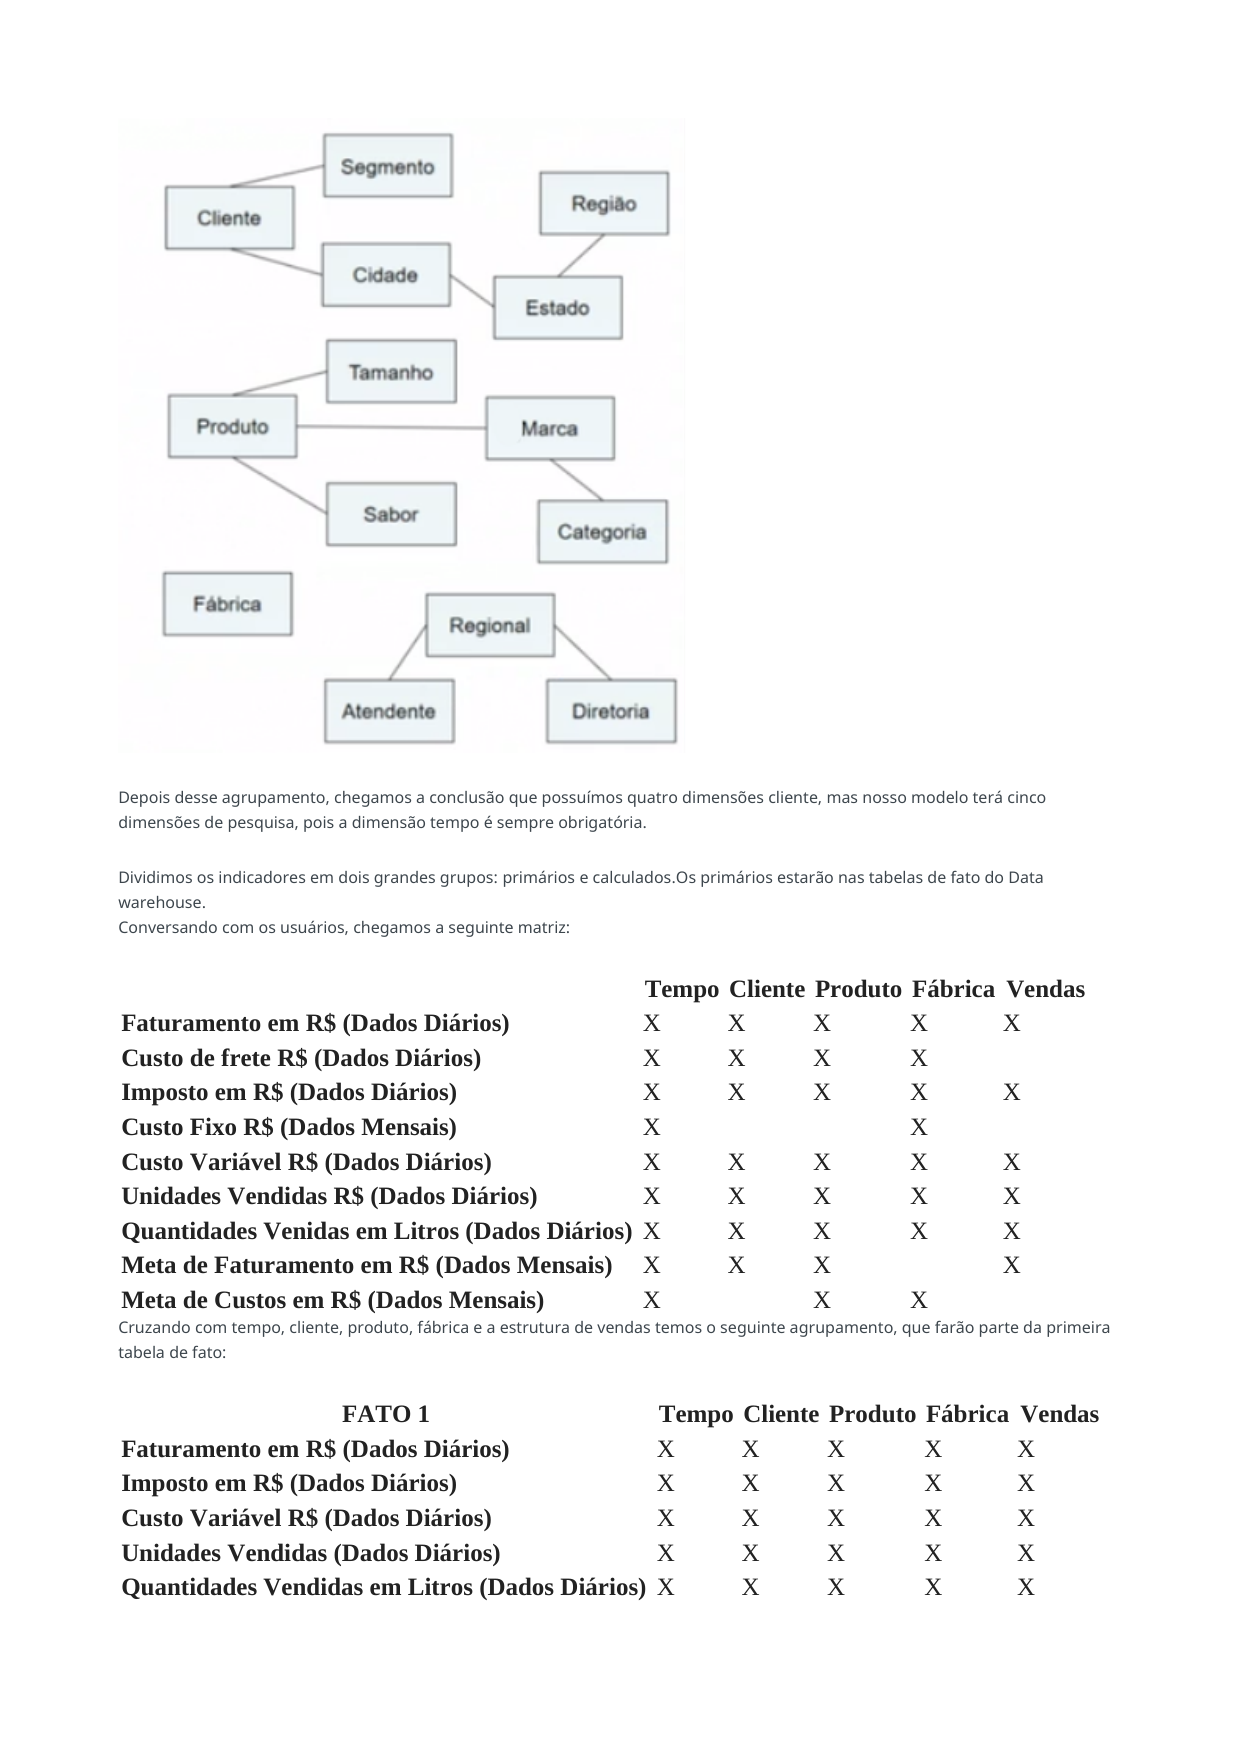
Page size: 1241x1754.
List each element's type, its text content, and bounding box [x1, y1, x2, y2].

table_cell X [1014, 1500, 1106, 1535]
table_cell X [654, 1431, 738, 1466]
table_cell X [921, 1569, 1014, 1604]
table_cell X [1000, 1005, 1091, 1040]
table_cell X [654, 1500, 738, 1535]
table_cell X [640, 1040, 724, 1074]
table_header Produto [810, 971, 907, 1005]
table_cell X [724, 1144, 810, 1178]
table_cell X [739, 1500, 824, 1535]
table_cell X [810, 1075, 907, 1109]
picture [118, 118, 686, 753]
table_cell X [640, 1213, 724, 1247]
table_cell X [739, 1431, 824, 1466]
table_cell Custo Variável R$ (Dados Diários) [118, 1144, 640, 1178]
table_cell X [640, 1109, 724, 1144]
table_cell X [724, 1040, 810, 1074]
table_cell X [810, 1040, 907, 1074]
table_cell Meta de Custos em R$ (Dados Mensais) [118, 1282, 640, 1317]
table_cell [1000, 1109, 1091, 1144]
table_cell X [921, 1466, 1014, 1500]
table_cell X [810, 1144, 907, 1178]
table_cell X [921, 1535, 1014, 1569]
table_cell X [907, 1109, 1000, 1144]
table_header Vendas [1014, 1396, 1106, 1431]
table_cell X [1000, 1248, 1091, 1282]
table_cell Quantidades Venidas em Litros (Dados Diários) [118, 1213, 640, 1247]
table_cell X [907, 1005, 1000, 1040]
text Dividimos os indicadores em dois grandes grupos: primários e calculados.Os primários estarão nas tabelas de fato do Data warehouse. [118, 866, 1122, 913]
table_cell X [739, 1466, 824, 1500]
table_cell Unidades Vendidas (Dados Diários) [118, 1535, 654, 1569]
table_header Vendas [1000, 971, 1091, 1005]
table_cell X [824, 1431, 921, 1466]
table_cell X [1000, 1144, 1091, 1178]
table_cell [1000, 1282, 1091, 1317]
table_header Tempo [640, 971, 724, 1005]
table_cell X [724, 1075, 810, 1109]
table_cell X [654, 1535, 738, 1569]
table_cell X [921, 1500, 1014, 1535]
table_cell [907, 1248, 1000, 1282]
table_cell [1000, 1040, 1091, 1074]
table_cell [724, 1282, 810, 1317]
table_cell X [824, 1500, 921, 1535]
table_cell X [810, 1178, 907, 1213]
table_cell X [724, 1005, 810, 1040]
table_cell Custo Fixo R$ (Dados Mensais) [118, 1109, 640, 1144]
table_cell X [739, 1569, 824, 1604]
table_cell Imposto em R$ (Dados Diários) [118, 1466, 654, 1500]
text Cruzando com tempo, cliente, produto, fábrica e a estrutura de vendas temos o seguinte agrupamento, que farão parte da primeira tabela de fato: [118, 1317, 1122, 1364]
table_cell [810, 1109, 907, 1144]
table_cell Faturamento em R$ (Dados Diários) [118, 1005, 640, 1040]
table_cell Custo de frete R$ (Dados Diários) [118, 1040, 640, 1074]
table_cell X [1000, 1075, 1091, 1109]
table_cell X [739, 1535, 824, 1569]
table_header Tempo [654, 1396, 738, 1431]
table_cell X [640, 1005, 724, 1040]
table_cell X [1000, 1178, 1091, 1213]
table_header FATO 1 [118, 1396, 654, 1431]
table_cell Unidades Vendidas R$ (Dados Diários) [118, 1178, 640, 1213]
table_cell X [810, 1282, 907, 1317]
table_header Cliente [739, 1396, 824, 1431]
table_cell X [824, 1569, 921, 1604]
table_cell X [824, 1535, 921, 1569]
table_cell X [907, 1213, 1000, 1247]
table_header [118, 971, 640, 1005]
table_header Produto [824, 1396, 921, 1431]
table_header Fábrica [907, 971, 1000, 1005]
table_cell Custo Variável R$ (Dados Diários) [118, 1500, 654, 1535]
text Conversando com os usuários, chegamos a seguinte matriz: [118, 916, 1122, 938]
table_cell X [640, 1282, 724, 1317]
table_cell X [654, 1466, 738, 1500]
table_cell Quantidades Vendidas em Litros (Dados Diários) [118, 1569, 654, 1604]
table_cell X [907, 1040, 1000, 1074]
table_cell X [824, 1466, 921, 1500]
table_cell X [907, 1144, 1000, 1178]
table_cell X [1014, 1431, 1106, 1466]
table_cell X [921, 1431, 1014, 1466]
table_cell X [1014, 1466, 1106, 1500]
table_cell X [907, 1075, 1000, 1109]
table_header Cliente [724, 971, 810, 1005]
table_cell X [640, 1248, 724, 1282]
table_cell X [640, 1178, 724, 1213]
table_cell Faturamento em R$ (Dados Diários) [118, 1431, 654, 1466]
table_cell Meta de Faturamento em R$ (Dados Mensais) [118, 1248, 640, 1282]
table_cell X [1014, 1535, 1106, 1569]
table_cell X [654, 1569, 738, 1604]
table_cell Imposto em R$ (Dados Diários) [118, 1075, 640, 1109]
table_cell X [724, 1178, 810, 1213]
table_cell X [724, 1213, 810, 1247]
table_cell X [1000, 1213, 1091, 1247]
table_cell X [1014, 1569, 1106, 1604]
table_cell X [907, 1282, 1000, 1317]
table_cell X [810, 1213, 907, 1247]
table_header Fábrica [921, 1396, 1014, 1431]
table_cell X [907, 1178, 1000, 1213]
table_cell X [810, 1005, 907, 1040]
table_cell X [640, 1075, 724, 1109]
table_cell X [724, 1248, 810, 1282]
table_cell X [640, 1144, 724, 1178]
text Depois desse agrupamento, chegamos a conclusão que possuímos quatro dimensões cliente, mas nosso modelo terá cinco dimensões de pesquisa, pois a dimensão tempo é sempre obrigatória. [118, 786, 1122, 833]
table_cell X [810, 1248, 907, 1282]
table_cell [724, 1109, 810, 1144]
